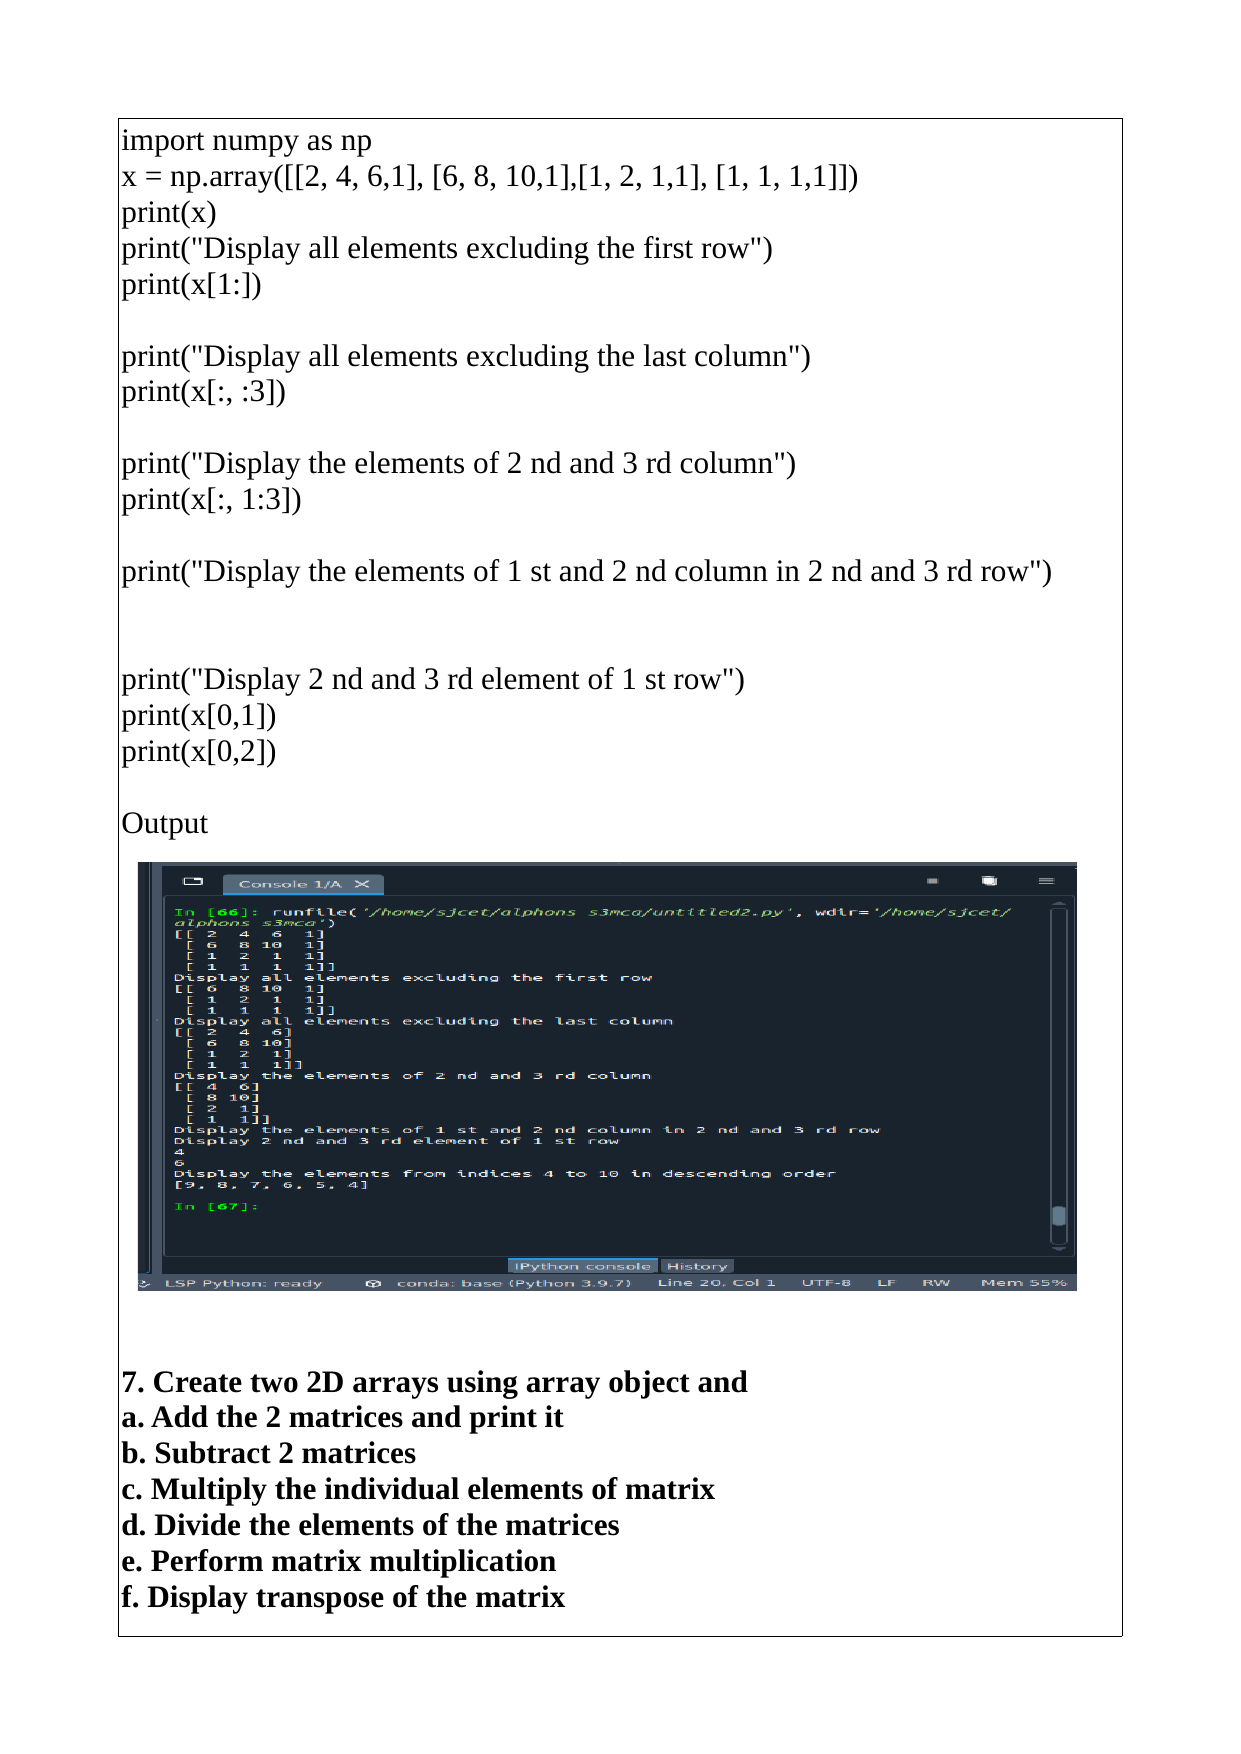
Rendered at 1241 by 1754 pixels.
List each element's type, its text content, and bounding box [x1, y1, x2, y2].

text import numpy as np [121, 121, 1119, 157]
text c. Multiply the individual elements of matrix [121, 1471, 1119, 1507]
text print(x[:, 1:3]) [121, 481, 1119, 516]
text f. Display transpose of the matrix [121, 1578, 1119, 1614]
text print(x) [121, 193, 1119, 229]
text print("Display all elements excluding the last column") [121, 337, 1119, 373]
text print("Display the elements of 2 nd and 3 rd column") [121, 444, 1119, 481]
text x = np.array([[2, 4, 6,1], [6, 8, 10,1],[1, 2, 1,1], [1, 1, 1,1]]) [121, 157, 1119, 193]
text print(x[0,2]) [121, 732, 1119, 768]
text 7. Create two 2D arrays using array object and [121, 1363, 1119, 1399]
text print(x[0,1]) [121, 696, 1119, 732]
text print("Display all elements excluding the first row") [121, 229, 1119, 265]
text d. Divide the elements of the matrices [121, 1507, 1119, 1542]
text print(x[:, :3]) [121, 373, 1119, 409]
text e. Perform matrix multiplication [121, 1542, 1119, 1578]
text print(x[1:]) [121, 265, 1119, 301]
text print("Display 2 nd and 3 rd element of 1 st row") [121, 660, 1119, 696]
text print("Display the elements of 1 st and 2 nd column in 2 nd and 3 rd row") [121, 552, 1119, 588]
text a. Add the 2 matrices and print it [121, 1399, 1119, 1435]
text b. Subtract 2 matrices [121, 1435, 1119, 1471]
text Output [121, 804, 1119, 840]
